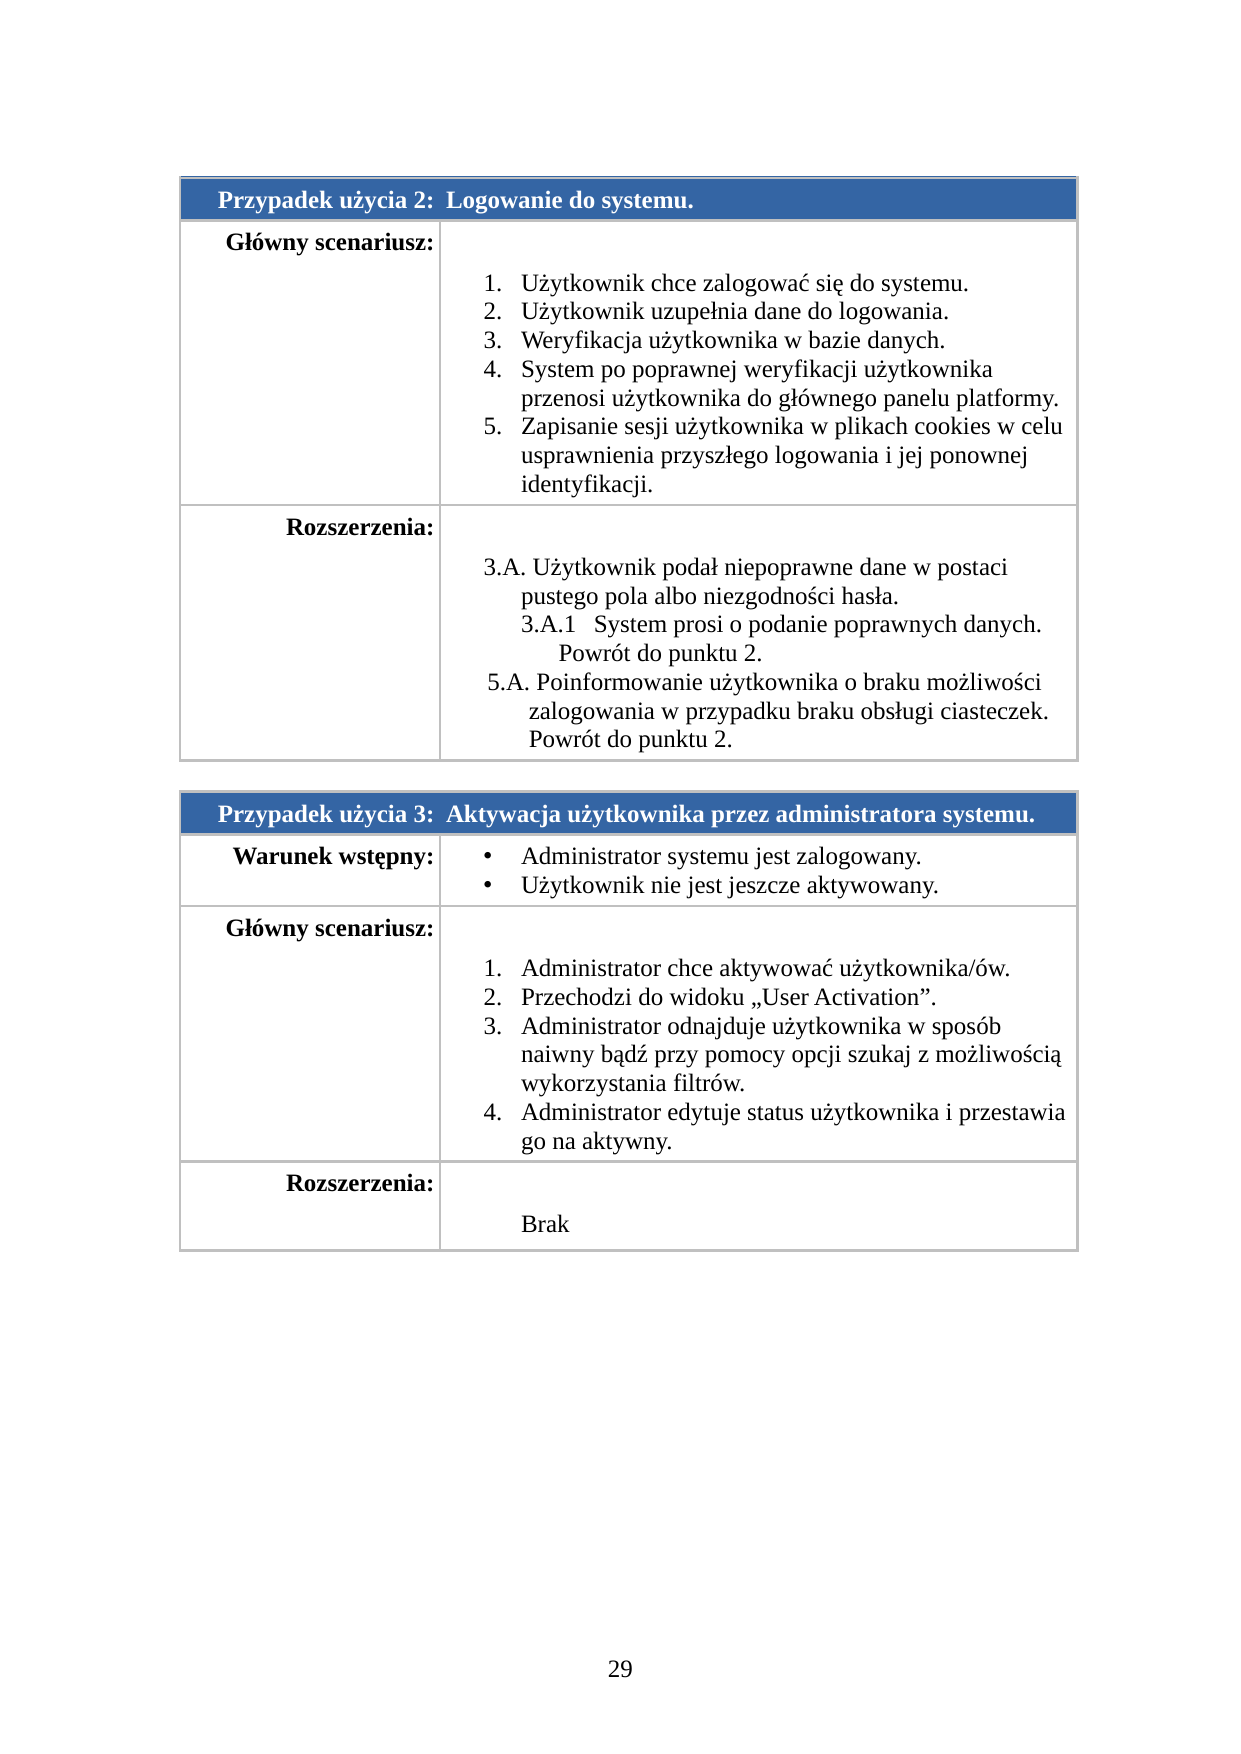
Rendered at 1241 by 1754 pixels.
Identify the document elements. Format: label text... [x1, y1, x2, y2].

table_cell [441, 1163, 1076, 1203]
table_cell Administrator systemu jest zalogowany. Użytkownik nie jest jeszcze aktywowany. [441, 836, 1076, 905]
table_cell [441, 907, 1076, 947]
table_cell Administrator chce aktywować użytkownika/ów. Przechodzi do widoku „User Activation”. Administrator odnajduje użytkownika w sposób naiwny bądź przy pomocy opcji szukaj z możliwością wykorzystania filtrów. Administrator edytuje status użytkownika i przestawia go na aktywny. [441, 948, 1076, 1160]
table_cell [181, 1203, 439, 1249]
table_header Przypadek użycia 3: [181, 793, 440, 833]
table_cell Rozszerzenia: [181, 1163, 439, 1203]
table_header Przypadek użycia 2: [181, 179, 440, 219]
table_cell [181, 948, 439, 1160]
table_cell [181, 262, 439, 503]
table_cell Użytkownik podał niepoprawne dane w postaci pustego pola albo niezgodności hasła. System prosi o podanie poprawnych danych. Powrót do punktu 2. 5.A. Poinformowanie użytkownika o braku możliwości zalogowania w przypadku braku obsługi ciasteczek. Powrót do punktu 2. [441, 546, 1076, 759]
table_header Aktywacja użytkownika przez administratora systemu. [440, 793, 1076, 833]
table_cell Główny scenariusz: [181, 907, 439, 947]
table_cell Brak [441, 1203, 1076, 1249]
table_header Logowanie do systemu. [440, 179, 1076, 219]
table_cell Główny scenariusz: [181, 222, 439, 262]
table_cell Rozszerzenia: [181, 506, 439, 546]
table_cell Warunek wstępny: [181, 836, 439, 905]
table_cell [181, 546, 439, 759]
table_cell Użytkownik chce zalogować się do systemu. Użytkownik uzupełnia dane do logowania. Weryfikacja użytkownika w bazie danych. System po poprawnej weryfikacji użytkownika przenosi użytkownika do głównego panelu platformy. Zapisanie sesji użytkownika w plikach cookies w celu usprawnienia przyszłego logowania i jej ponownej identyfikacji. [441, 262, 1076, 503]
table_cell [441, 222, 1076, 262]
table_cell [441, 506, 1076, 546]
